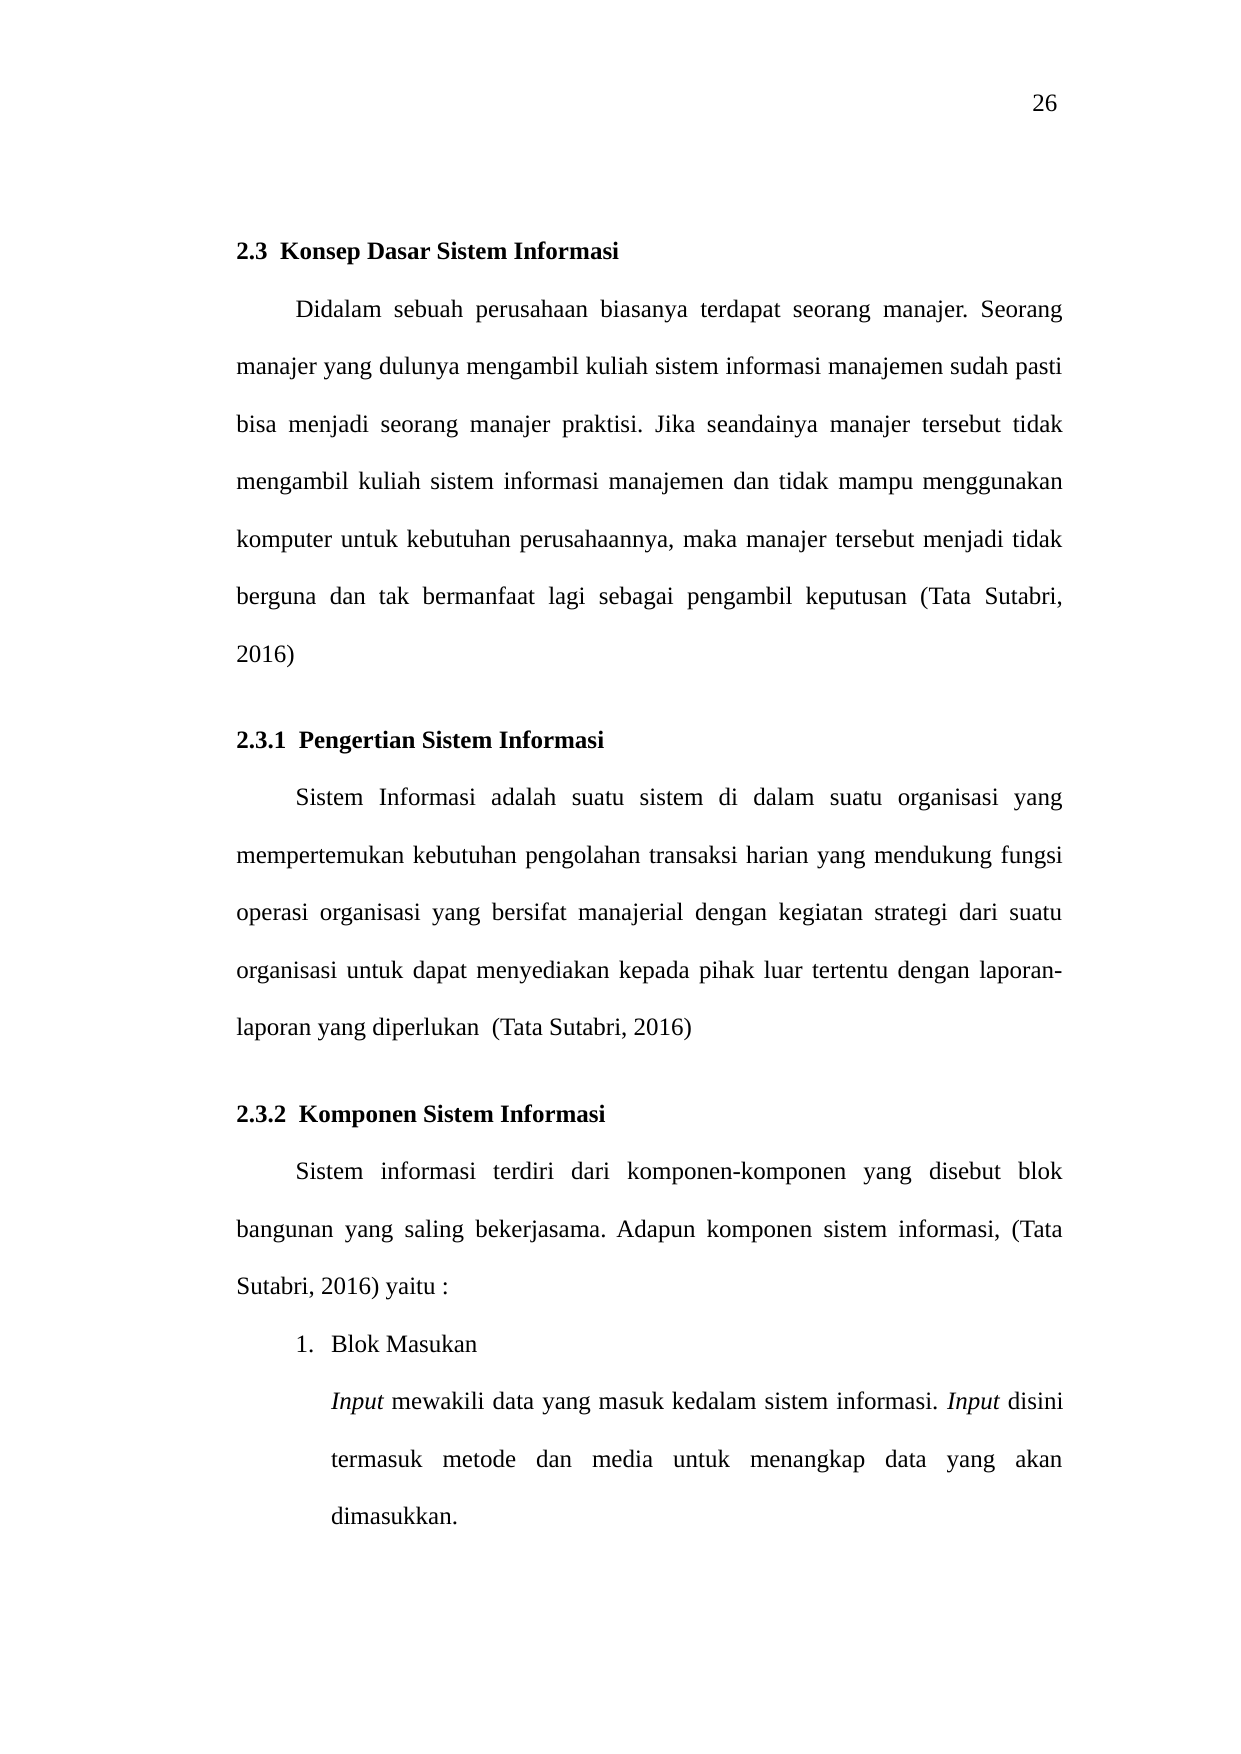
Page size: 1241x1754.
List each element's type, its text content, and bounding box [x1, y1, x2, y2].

subtitle Komponen Sistem Informasi [236, 1099, 1063, 1127]
list Input mewakili data yang masuk kedalam sistem informasi. Input disini termasuk metode dan media untuk menangkap data yang akan dimasukkan. [295, 1386, 1063, 1530]
subtitle Pengertian Sistem Informasi [236, 725, 1063, 754]
text Sistem Informasi adalah suatu sistem di dalam suatu organisasi yang mempertemukan kebutuhan pengolahan transaksi harian yang mendukung fungsi operasi organisasi yang bersifat manajerial dengan kegiatan strategi dari suatu organisasi untuk dapat menyediakan kepada pihak luar tertentu dengan laporan-laporan yang diperlukan (Tata Sutabri, 2016) [236, 782, 1063, 1041]
text Sistem informasi terdiri dari komponen-komponen yang disebut blok bangunan yang saling bekerjasama. Adapun komponen sistem informasi, (Tata Sutabri, 2016) yaitu : [236, 1156, 1063, 1300]
text Didalam sebuah perusahaan biasanya terdapat seorang manajer. Seorang manajer yang dulunya mengambil kuliah sistem informasi manajemen sudah pasti bisa menjadi seorang manajer praktisi. Jika seandainya manajer tersebut tidak mengambil kuliah sistem informasi manajemen dan tidak mampu menggunakan komputer untuk kebutuhan perusahaannya, maka manajer tersebut menjadi tidak berguna dan tak bermanfaat lagi sebagai pengambil keputusan (Tata Sutabri, 2016) [236, 294, 1063, 667]
subtitle Konsep Dasar Sistem Informasi [236, 236, 1063, 265]
list Blok Masukan [295, 1329, 1063, 1357]
